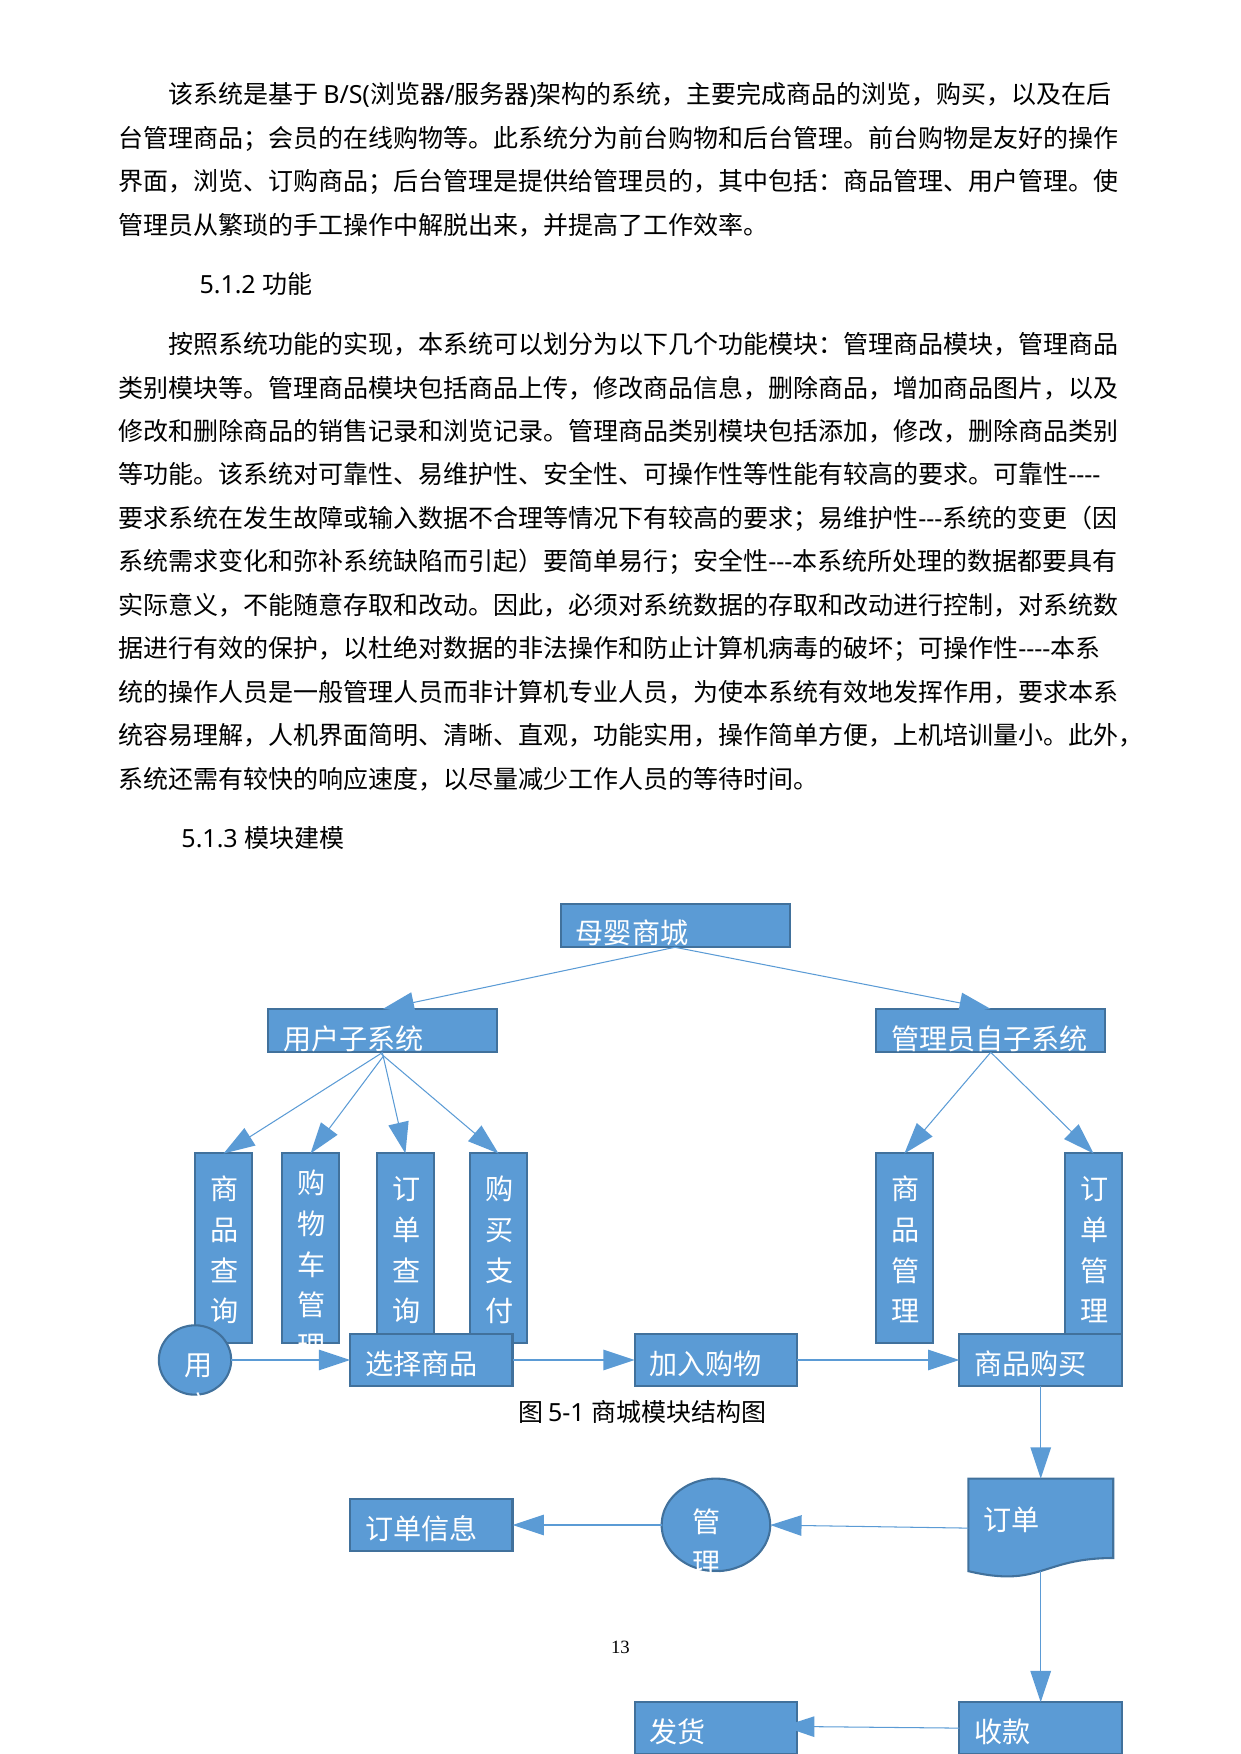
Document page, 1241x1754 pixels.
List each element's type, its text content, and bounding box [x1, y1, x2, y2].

text 按照系统功能的实现，本系统可以划分为以下几个功能模块：管理商品模块，管理商品类别模块等。管理商品模块包括商品上传，修改商品信息，删除商品，增加商品图片，以及修改和删除商品的销售记录和浏览记录。管理商品类别模块包括添加，修改，删除商品类别等功能。该系统对可靠性、易维护性、安全性、可操作性等性能有较高的要求。可靠性----要求系统在发生故障或输入数据不合理等情况下有较高的要求；易维护性---系统的变更（因系统需求变化和弥补系统缺陷而引起）要简单易行；安全性---本系统所处理的数据都要具有实际意义，不能随意存取和改动。因此，必须对系统数据的存取和改动进行控制，对系统数据进行有效的保护，以杜绝对数据的非法操作和防止计算机病毒的破坏；可操作性----本系统的操作人员是一般管理人员而非计算机专业人员，为使本系统有效地发挥作用，要求本系统容易理解，人机界面简明、清晰、直观，功能实用，操作简单方便，上机培训量小。此外，系统还需有较快的响应速度，以尽量减少工作人员的等待时间。 [118, 325, 1122, 795]
text 5.1.2 功能 [199, 265, 1122, 301]
text 该系统是基于B/S(浏览器/服务器)架构的系统，主要完成商品的浏览，购买，以及在后台管理商品；会员的在线购物等。此系统分为前台购物和后台管理。前台购物是友好的操作界面，浏览、订购商品；后台管理是提供给管理员的，其中包括：商品管理、用户管理。使管理员从繁琐的手工操作中解脱出来，并提高了工作效率。 [118, 75, 1122, 242]
text 图5-1 商城模块结构图 [118, 1392, 1040, 1428]
text [1041, 1392, 1122, 1428]
text 5.1.3 模块建模 [118, 819, 1122, 855]
